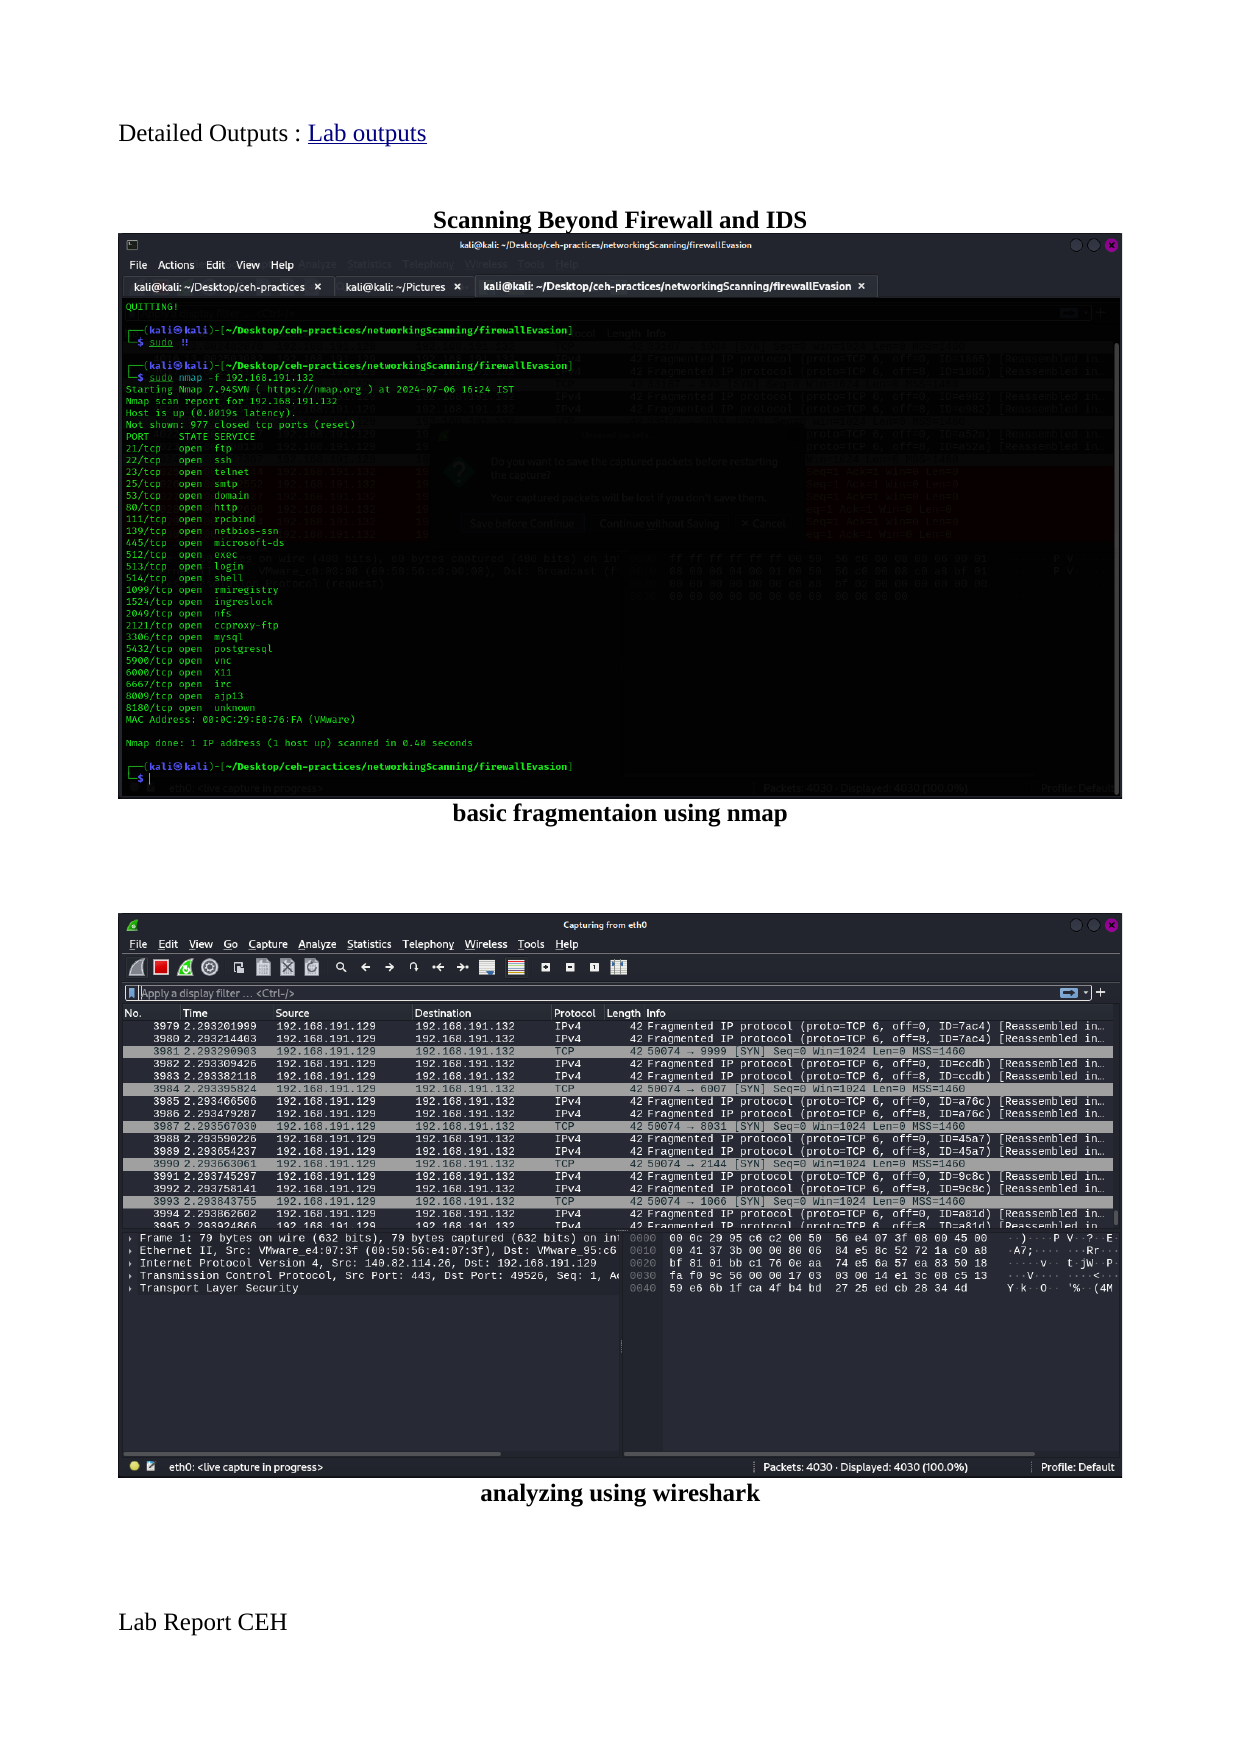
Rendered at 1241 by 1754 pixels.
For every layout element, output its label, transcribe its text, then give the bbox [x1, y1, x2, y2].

text analyzing using wireshark [118, 1478, 1122, 1506]
picture [118, 233, 1123, 799]
text basic fragmentaion using nmap [118, 799, 1122, 827]
text Scanning Beyond Firewall and IDS [118, 205, 1122, 233]
picture [118, 913, 1123, 1478]
